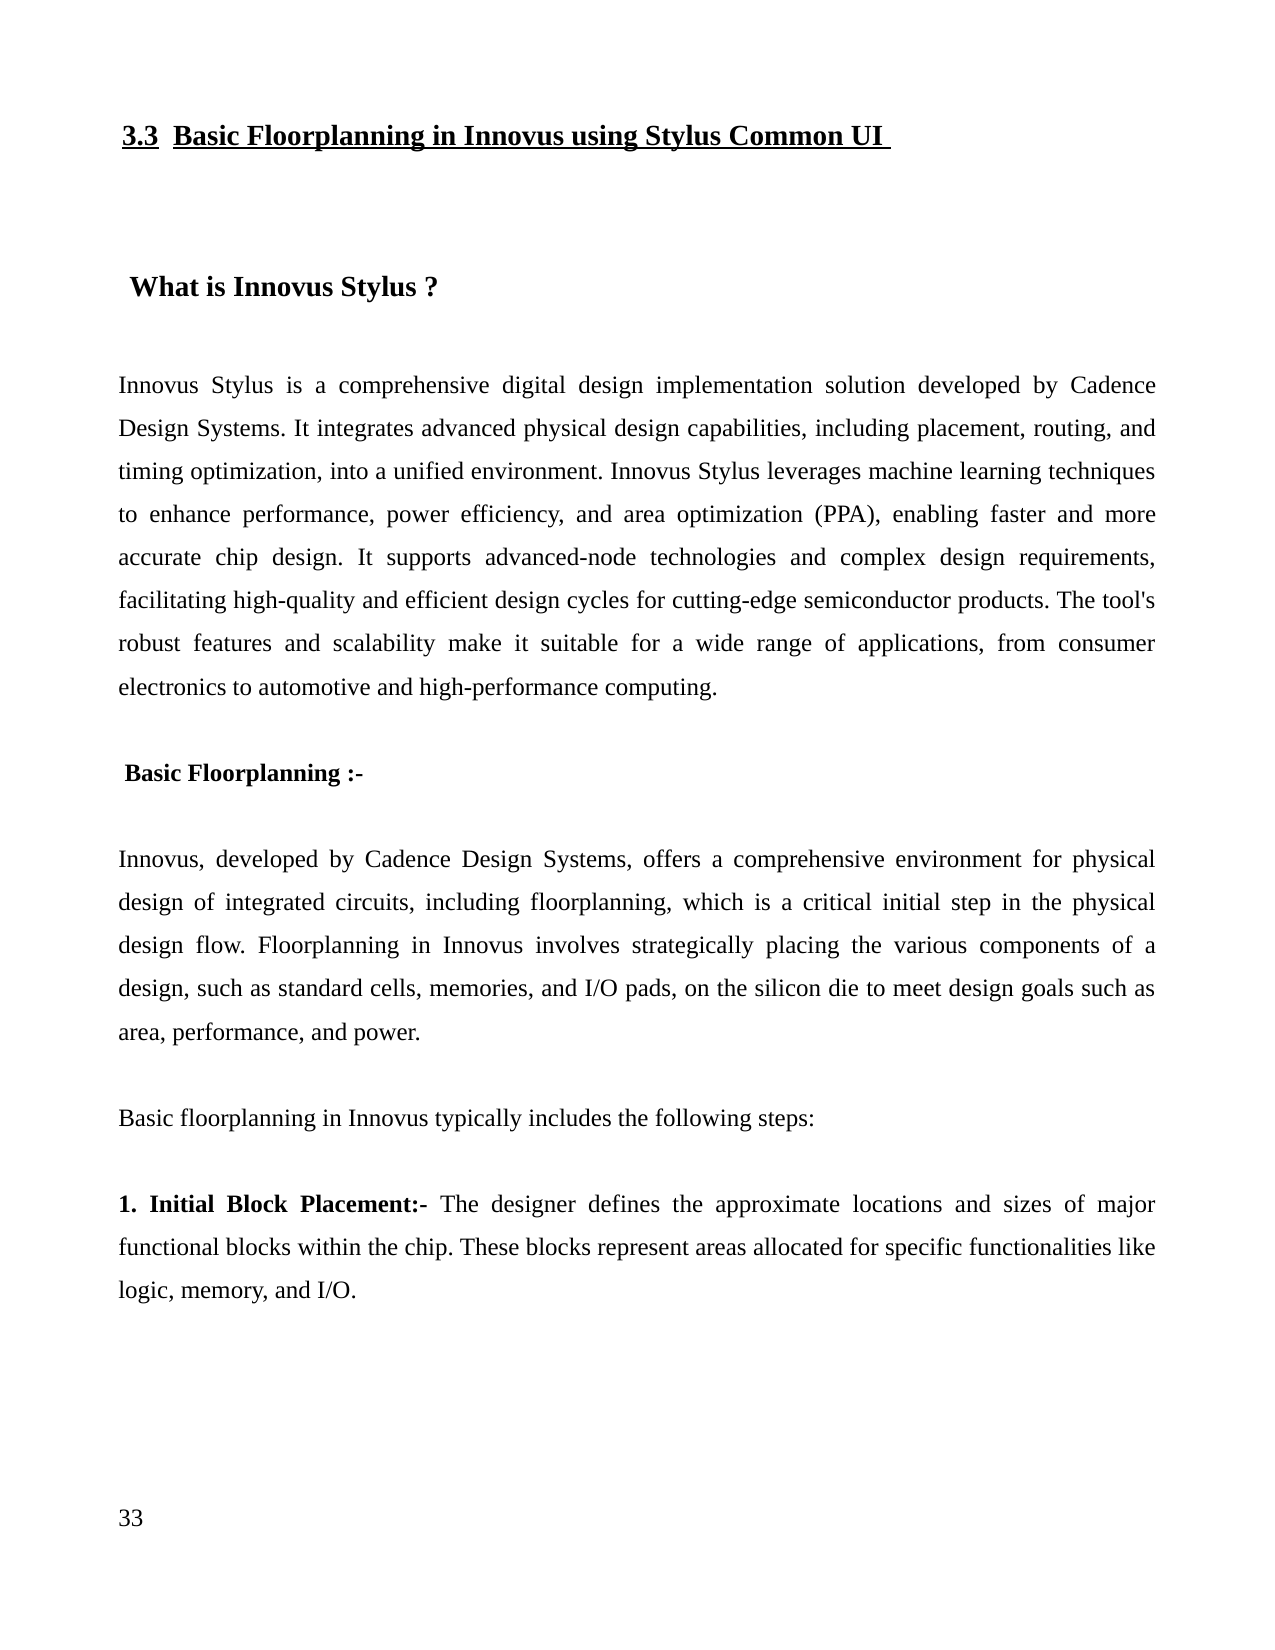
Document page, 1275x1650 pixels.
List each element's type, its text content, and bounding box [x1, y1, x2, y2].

text Innovus, developed by Cadence Design Systems, offers a comprehensive environment for physical design of integrated circuits, including floorplanning, which is a critical initial step in the physical design flow. Floorplanning in Innovus involves strategically placing the various components of a design, such as standard cells, memories, and I/O pads, on the silicon die to meet design goals such as area, performance, and power. [118, 844, 1157, 1045]
text What is Innovus Stylus ? [118, 269, 1157, 303]
text 3.3 Basic Floorplanning in Innovus using Stylus Common UI [118, 118, 1157, 152]
text Basic floorplanning in Innovus typically includes the following steps: [118, 1103, 1157, 1132]
text Basic Floorplanning :- [118, 758, 1157, 787]
text 1. Initial Block Placement:- The designer defines the approximate locations and sizes of major functional blocks within the chip. These blocks represent areas allocated for specific functionalities like logic, memory, and I/O. [118, 1189, 1157, 1304]
text Innovus Stylus is a comprehensive digital design implementation solution developed by Cadence Design Systems. It integrates advanced physical design capabilities, including placement, routing, and timing optimization, into a unified environment. Innovus Stylus leverages machine learning techniques to enhance performance, power efficiency, and area optimization (PPA), enabling faster and more accurate chip design. It supports advanced-node technologies and complex design requirements, facilitating high-quality and efficient design cycles for cutting-edge semiconductor products. The tool's robust features and scalability make it suitable for a wide range of applications, from consumer electronics to automotive and high-performance computing. [118, 370, 1157, 700]
